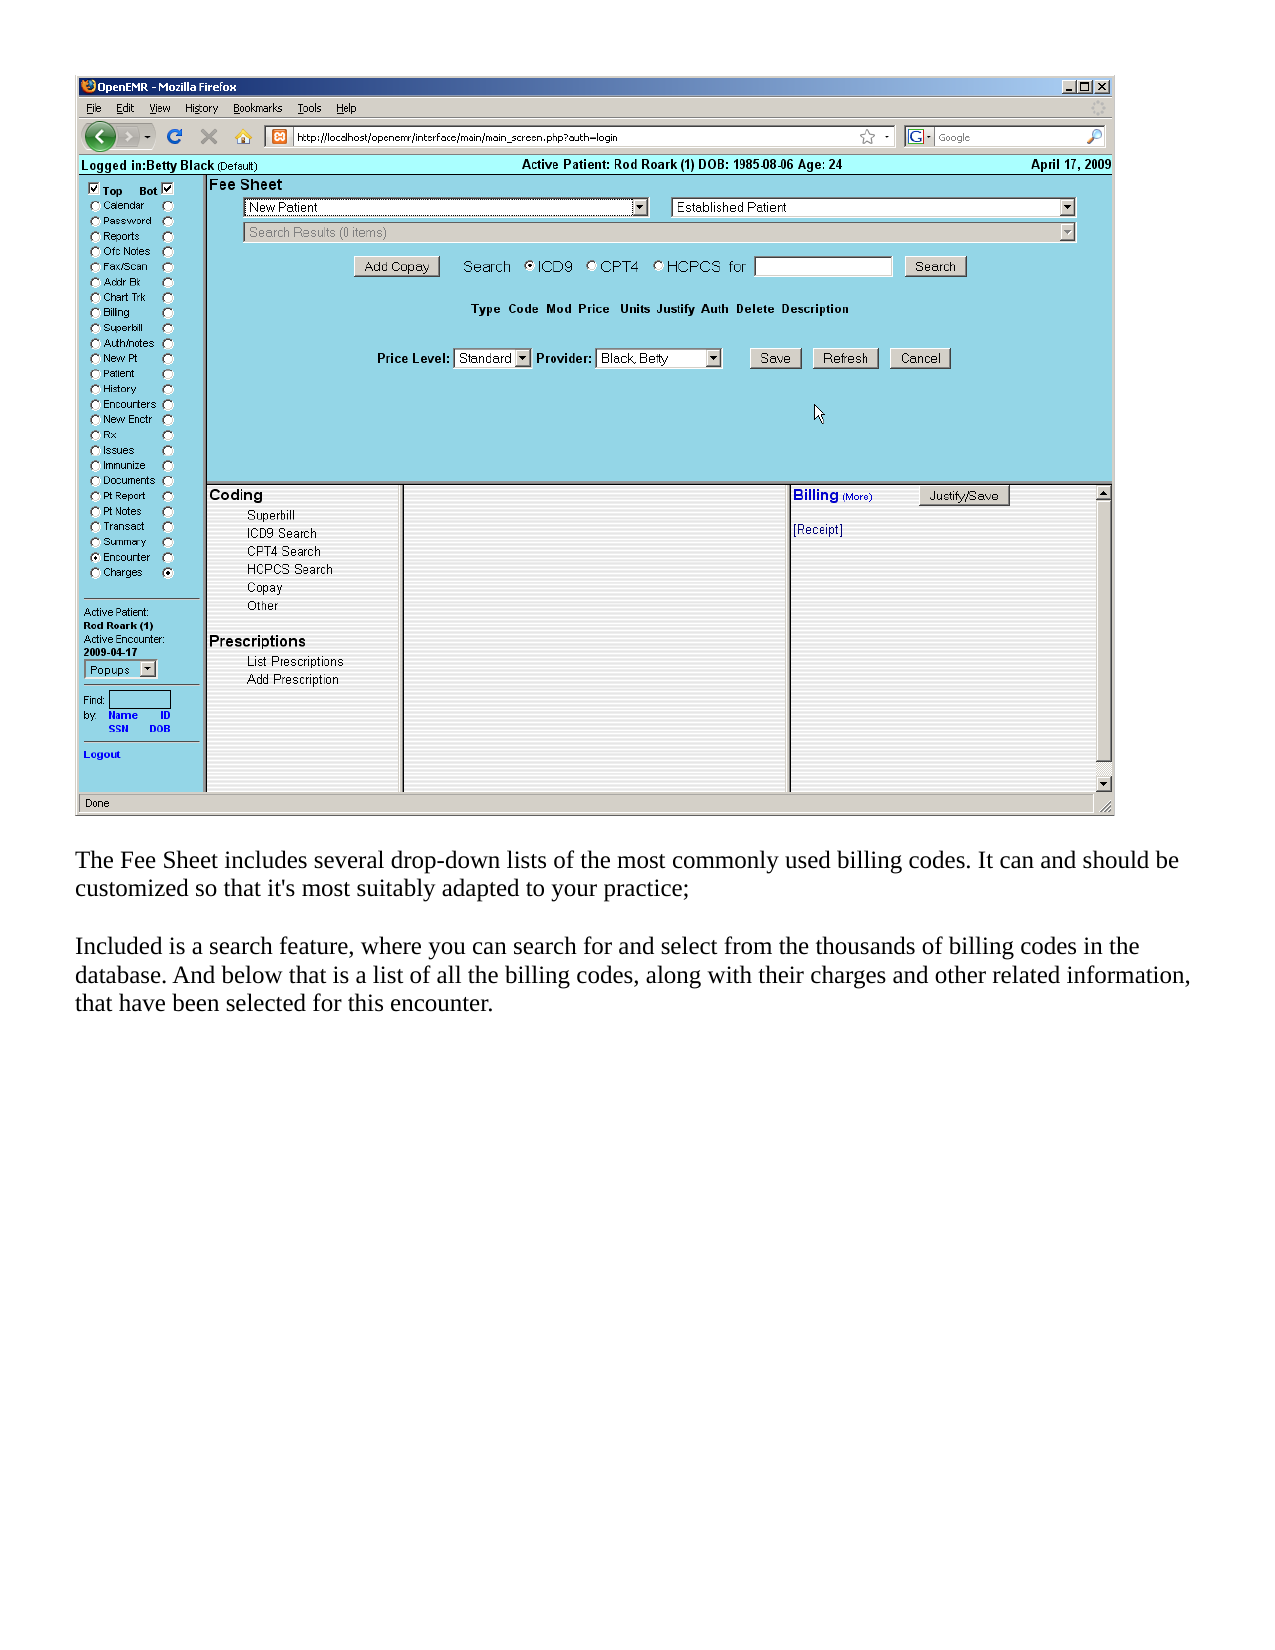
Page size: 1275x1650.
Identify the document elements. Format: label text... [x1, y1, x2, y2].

text The Fee Sheet includes several drop-down lists of the most commonly used billing codes. It can and should be customized so that it's most suitably adapted to your practice; [75, 845, 1200, 902]
text Included is a search feature, where you can search for and select from the thousands of billing codes in the database. And below that is a list of all the billing codes, along with their charges and other related information, that have been selected for this encounter. [75, 931, 1200, 1017]
picture [75, 75, 1115, 816]
